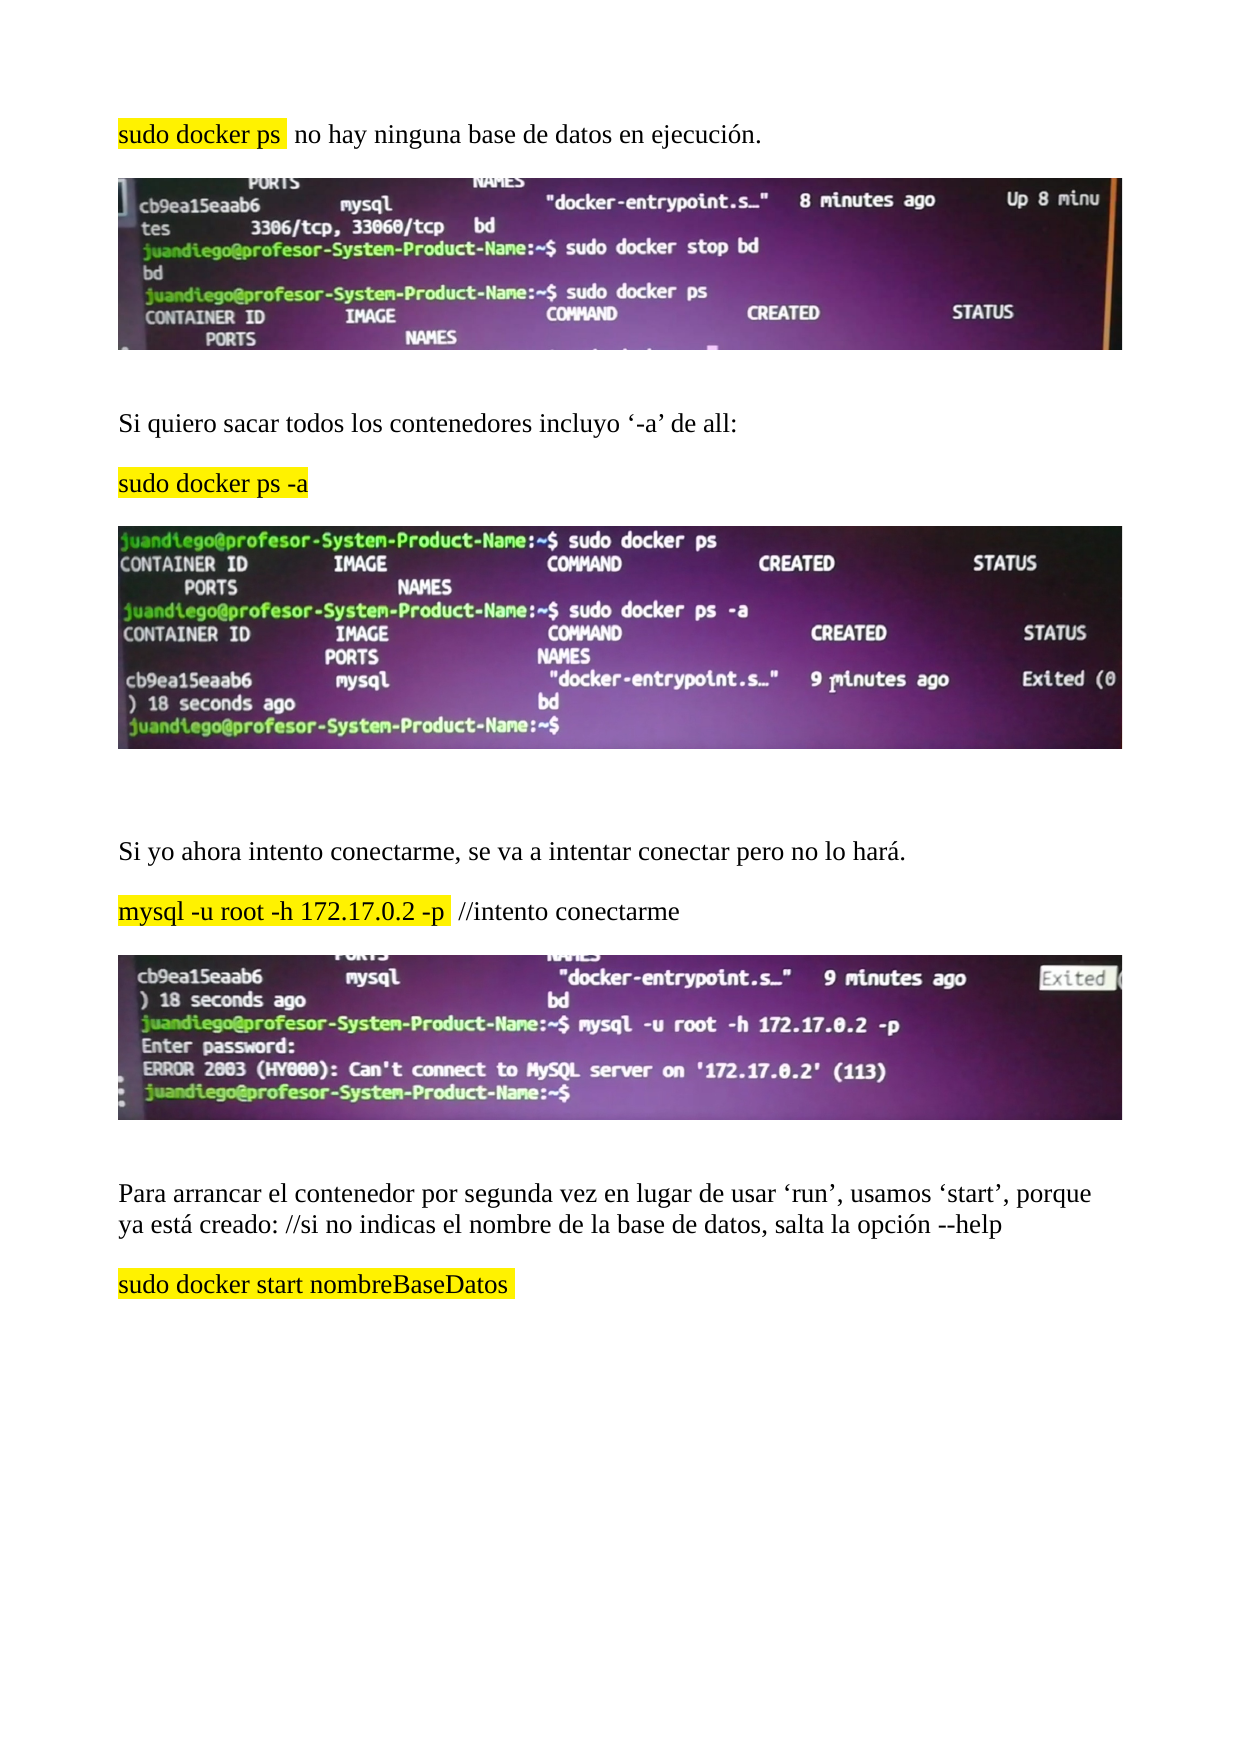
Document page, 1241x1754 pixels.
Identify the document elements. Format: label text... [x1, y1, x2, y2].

text Si quiero sacar todos los contenedores incluyo ‘-a’ de all: [118, 407, 1122, 438]
picture [118, 178, 1123, 350]
text sudo docker ps -a [118, 467, 1122, 498]
text sudo docker start nombreBaseDatos [118, 1268, 1122, 1299]
text Para arrancar el contenedor por segunda vez en lugar de usar ‘run’, usamos ‘start’, porque ya está creado: //si no indicas el nombre de la base de datos, salta la opción --help [118, 1177, 1122, 1239]
picture [118, 955, 1123, 1120]
text mysql -u root -h 172.17.0.2 -p //intento conectarme [118, 895, 1122, 926]
picture [118, 526, 1123, 749]
text sudo docker ps no hay ninguna base de datos en ejecución. [118, 118, 1122, 149]
text Si yo ahora intento conectarme, se va a intentar conectar pero no lo hará. [118, 835, 1122, 866]
